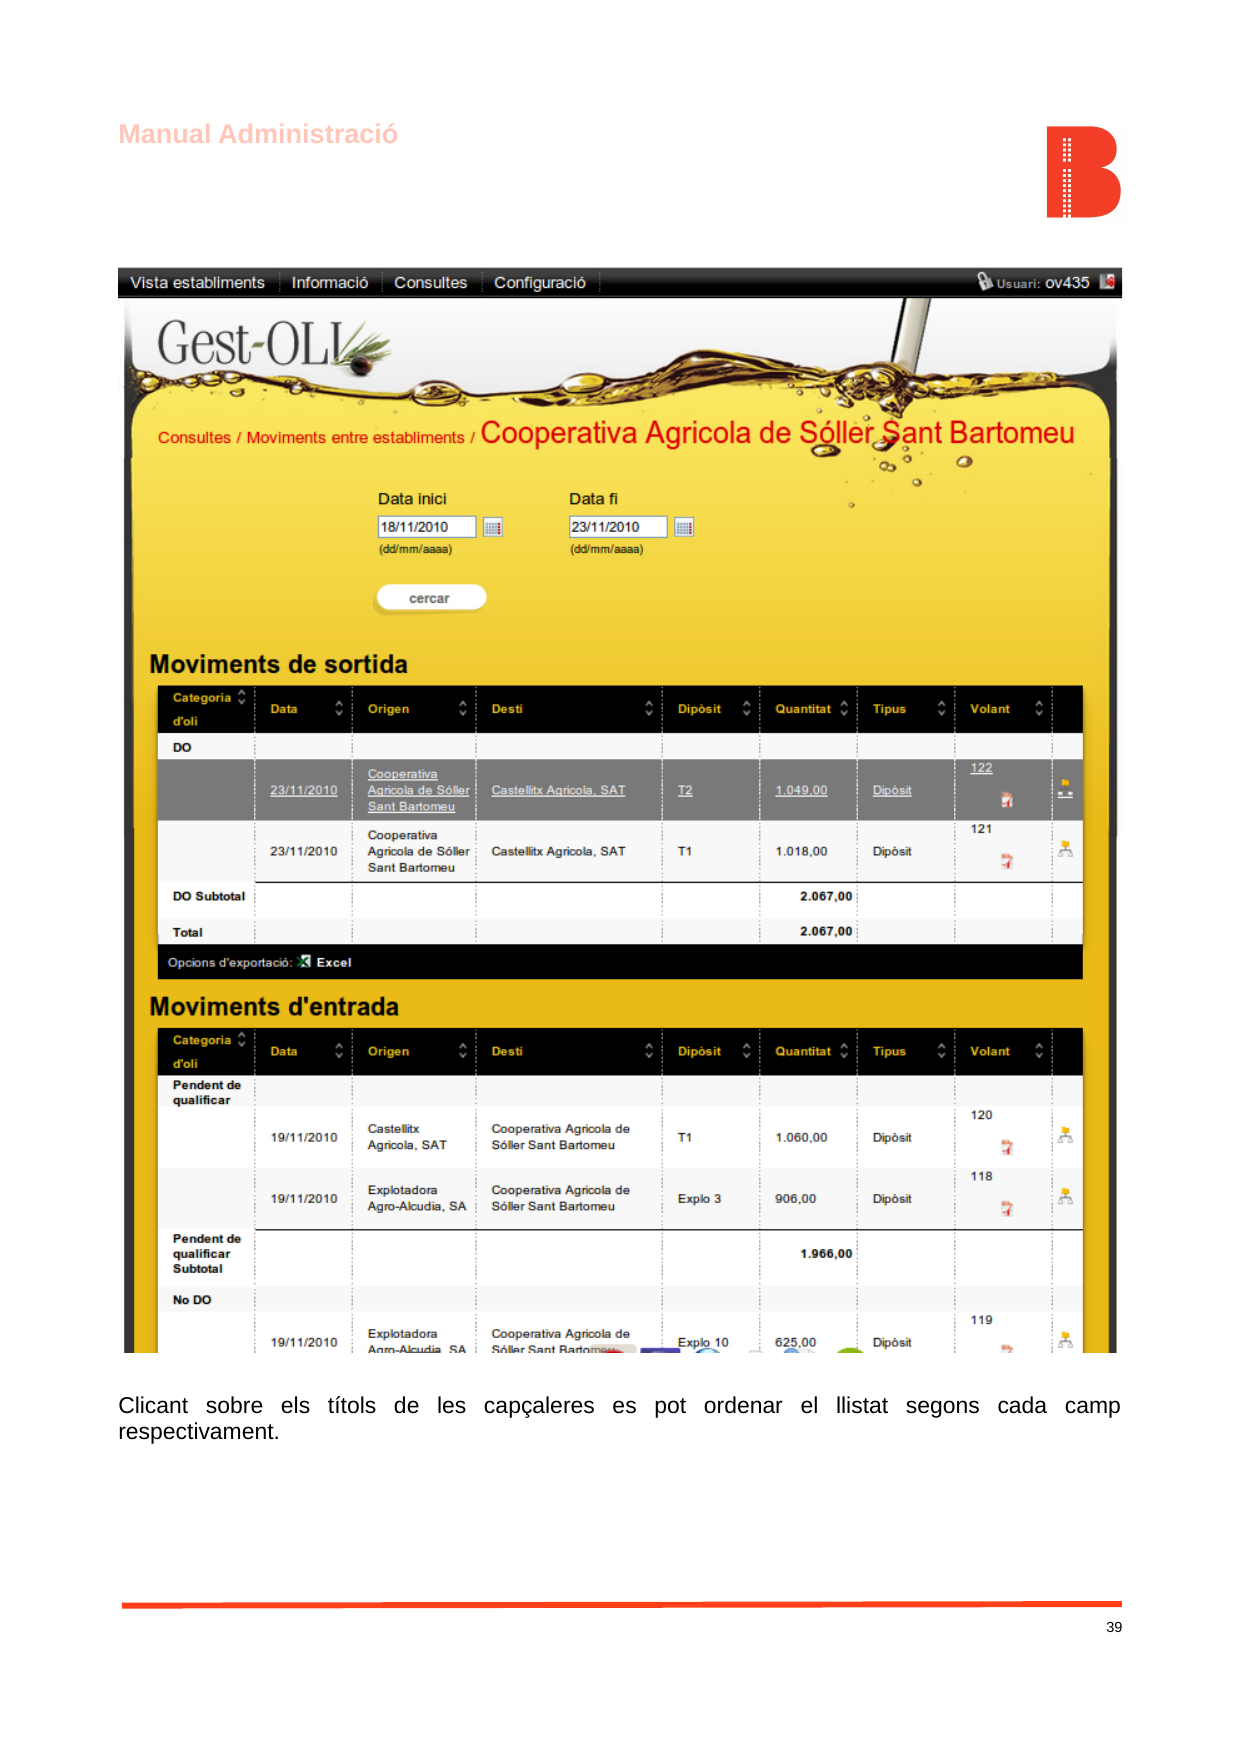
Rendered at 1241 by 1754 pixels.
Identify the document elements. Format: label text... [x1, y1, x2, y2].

picture [1036, 124, 1130, 221]
text Clicant sobre els títols de les capçaleres es pot ordenar el llistat segons cada camp respectivament. [118, 1392, 1122, 1444]
picture [118, 267, 1123, 1353]
